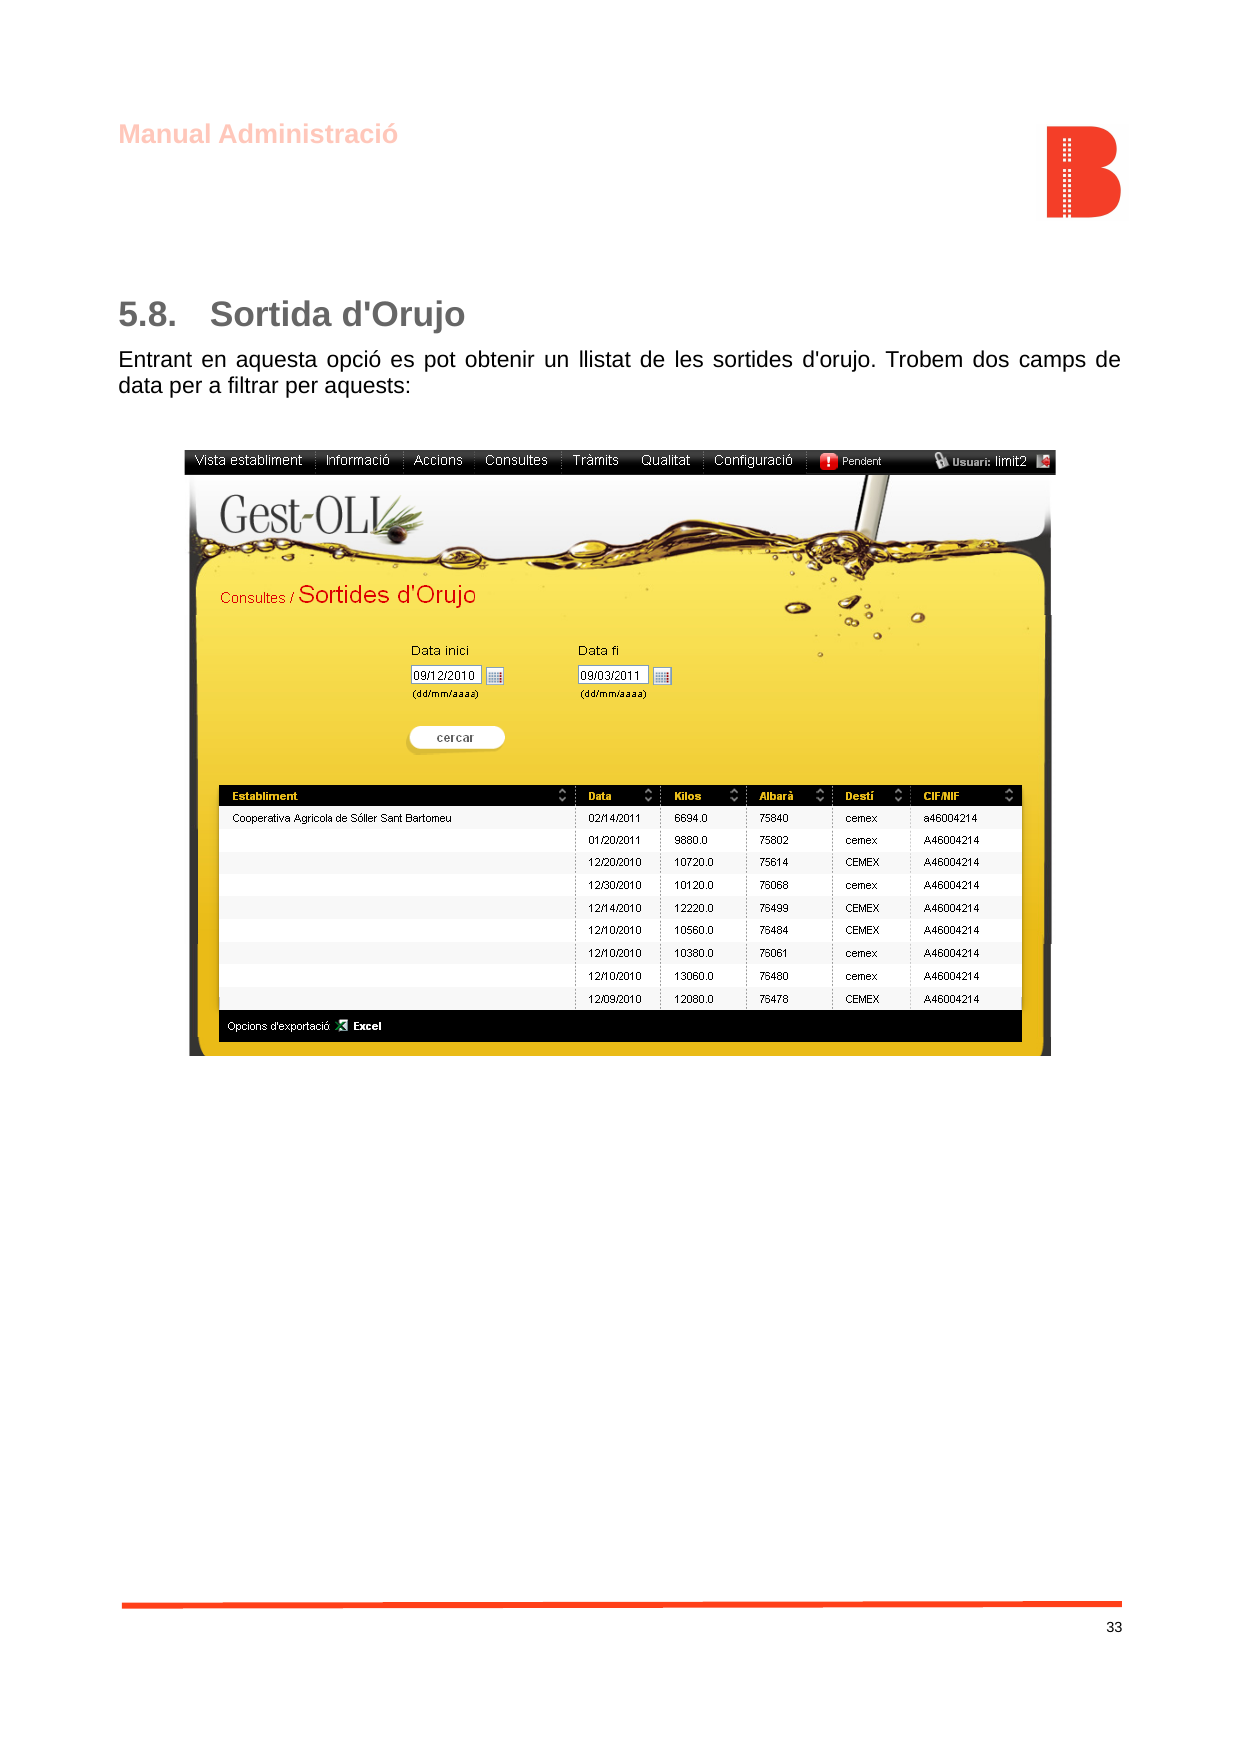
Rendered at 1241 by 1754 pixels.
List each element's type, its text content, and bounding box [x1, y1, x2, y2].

subtitle Sortida d'Orujo [118, 293, 1122, 333]
text Entrant en aquesta opció es pot obtenir un llistat de les sortides d'orujo. Trobem dos camps de data per a filtrar per aquests: [118, 346, 1122, 399]
picture [1036, 124, 1130, 221]
picture [184, 450, 1056, 1056]
